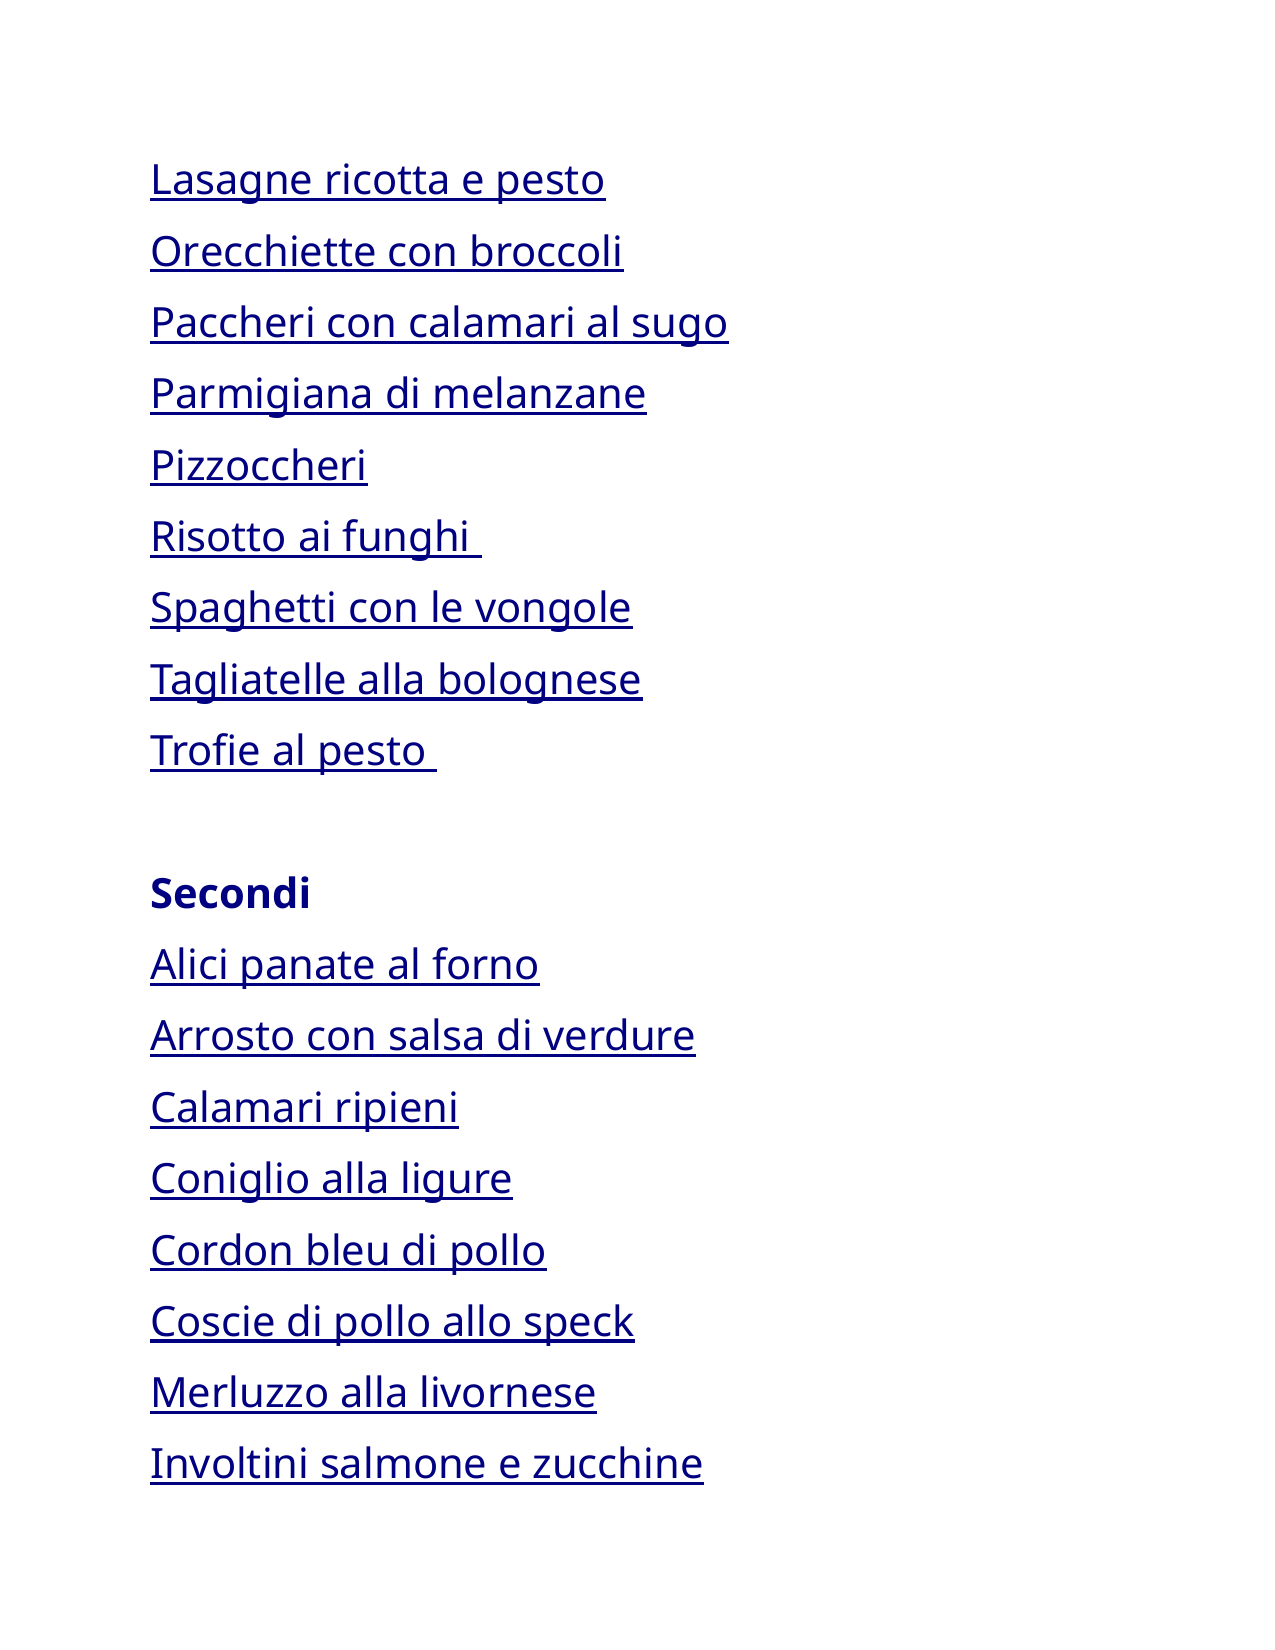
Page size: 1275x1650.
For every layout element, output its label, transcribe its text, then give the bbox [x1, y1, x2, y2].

text Alici panate al forno [150, 935, 1125, 992]
text Paccheri con calamari al sugo [150, 293, 1125, 349]
text Arrosto con salsa di verdure [150, 1006, 1125, 1063]
text Secondi [150, 863, 1125, 920]
text Tagliatelle alla bolognese [150, 649, 1125, 706]
text Calamari ripieni [150, 1078, 1125, 1134]
text Merluzzo alla livornese [150, 1363, 1125, 1420]
text Lasagne ricotta e pesto [150, 150, 1125, 207]
text Spaghetti con le vongole [150, 578, 1125, 635]
text Cordon bleu di pollo [150, 1220, 1125, 1277]
text Involtini salmone e zucchine [150, 1434, 1125, 1491]
text Risotto ai funghi [150, 507, 1125, 563]
text Trofie al pesto [150, 721, 1125, 778]
text Parmigiana di melanzane [150, 364, 1125, 421]
text Pizzoccheri [150, 435, 1125, 492]
text Orecchiette con broccoli [150, 221, 1125, 278]
text Coscie di pollo allo speck [150, 1292, 1125, 1348]
text Coniglio alla ligure [150, 1149, 1125, 1206]
